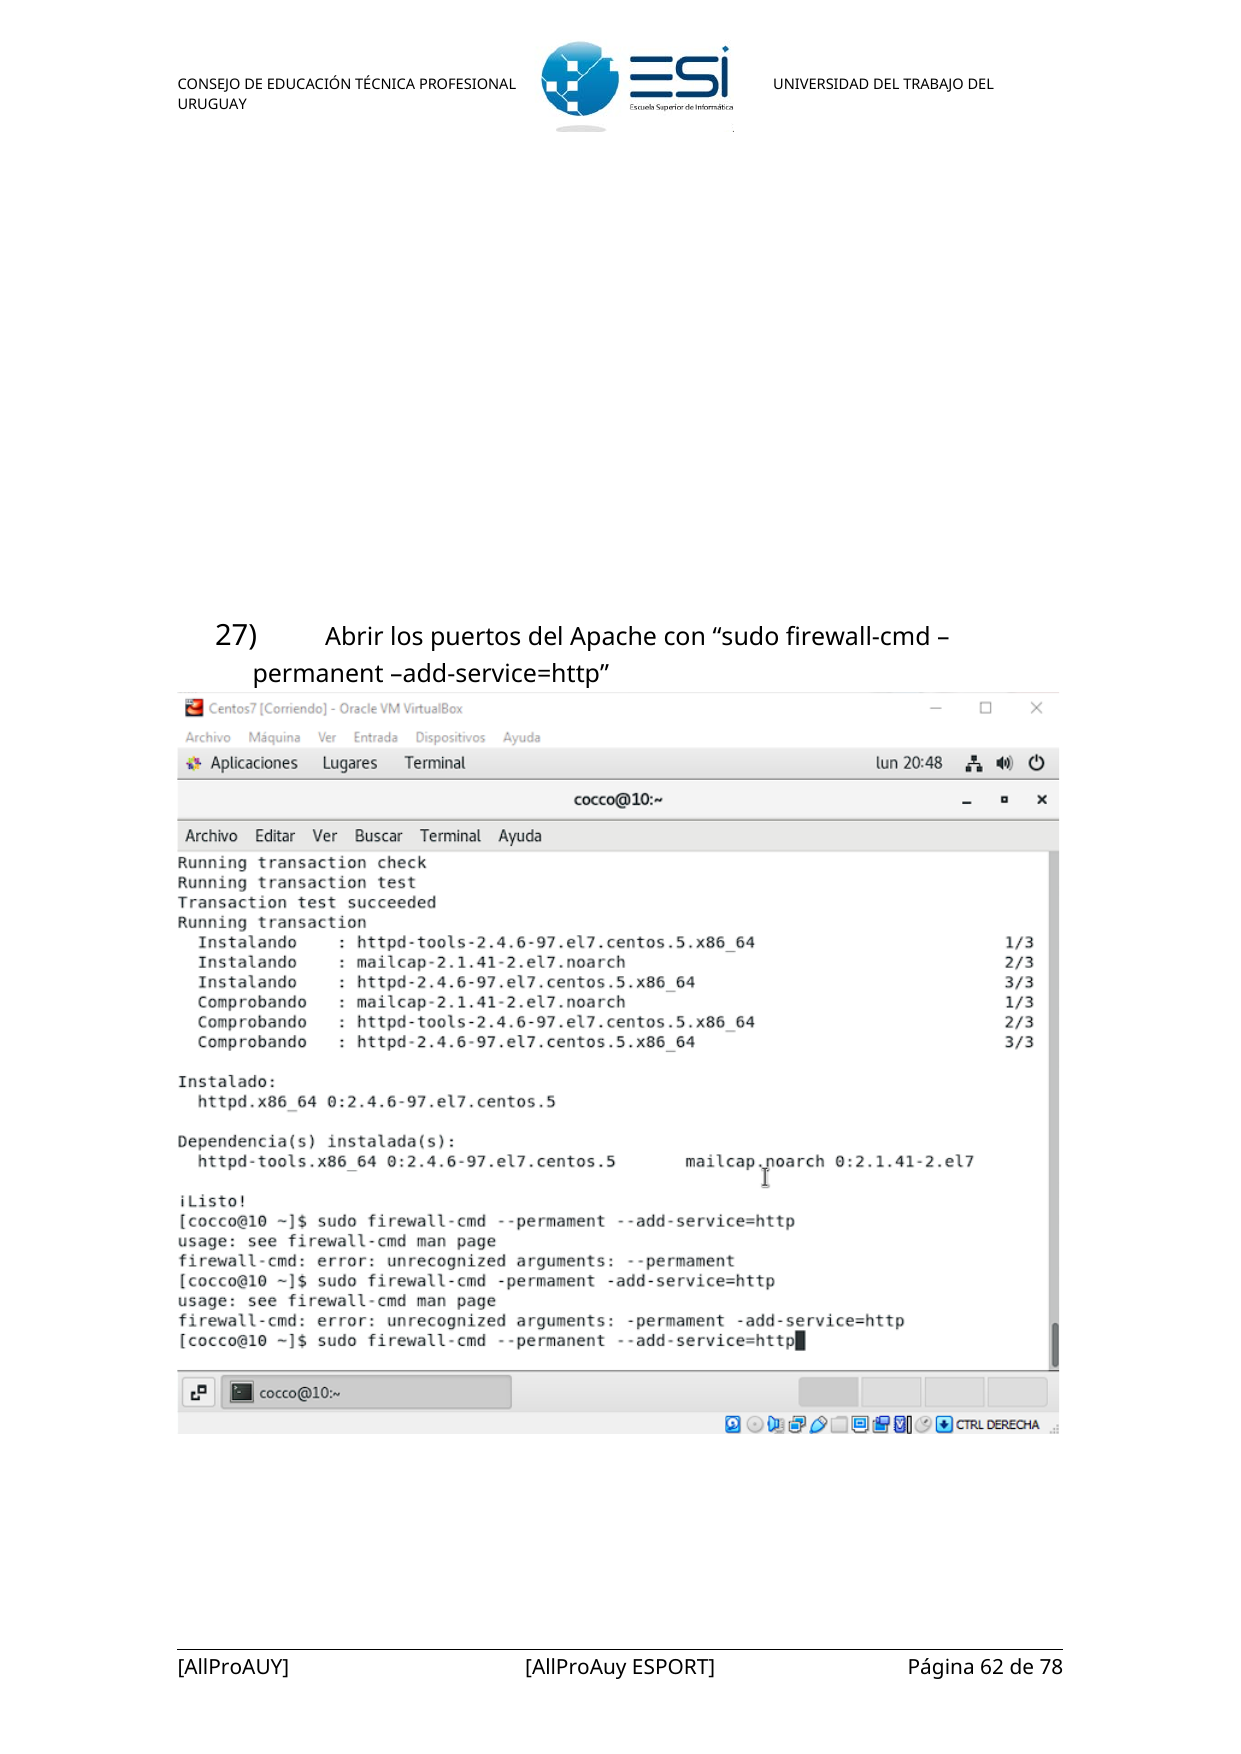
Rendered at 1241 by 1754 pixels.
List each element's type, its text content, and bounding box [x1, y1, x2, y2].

picture [177, 692, 1060, 1434]
list Abrir los puertos del Apache con “sudo firewall-cmd –permanent –add-service=http” [215, 614, 1063, 690]
picture [534, 39, 734, 132]
